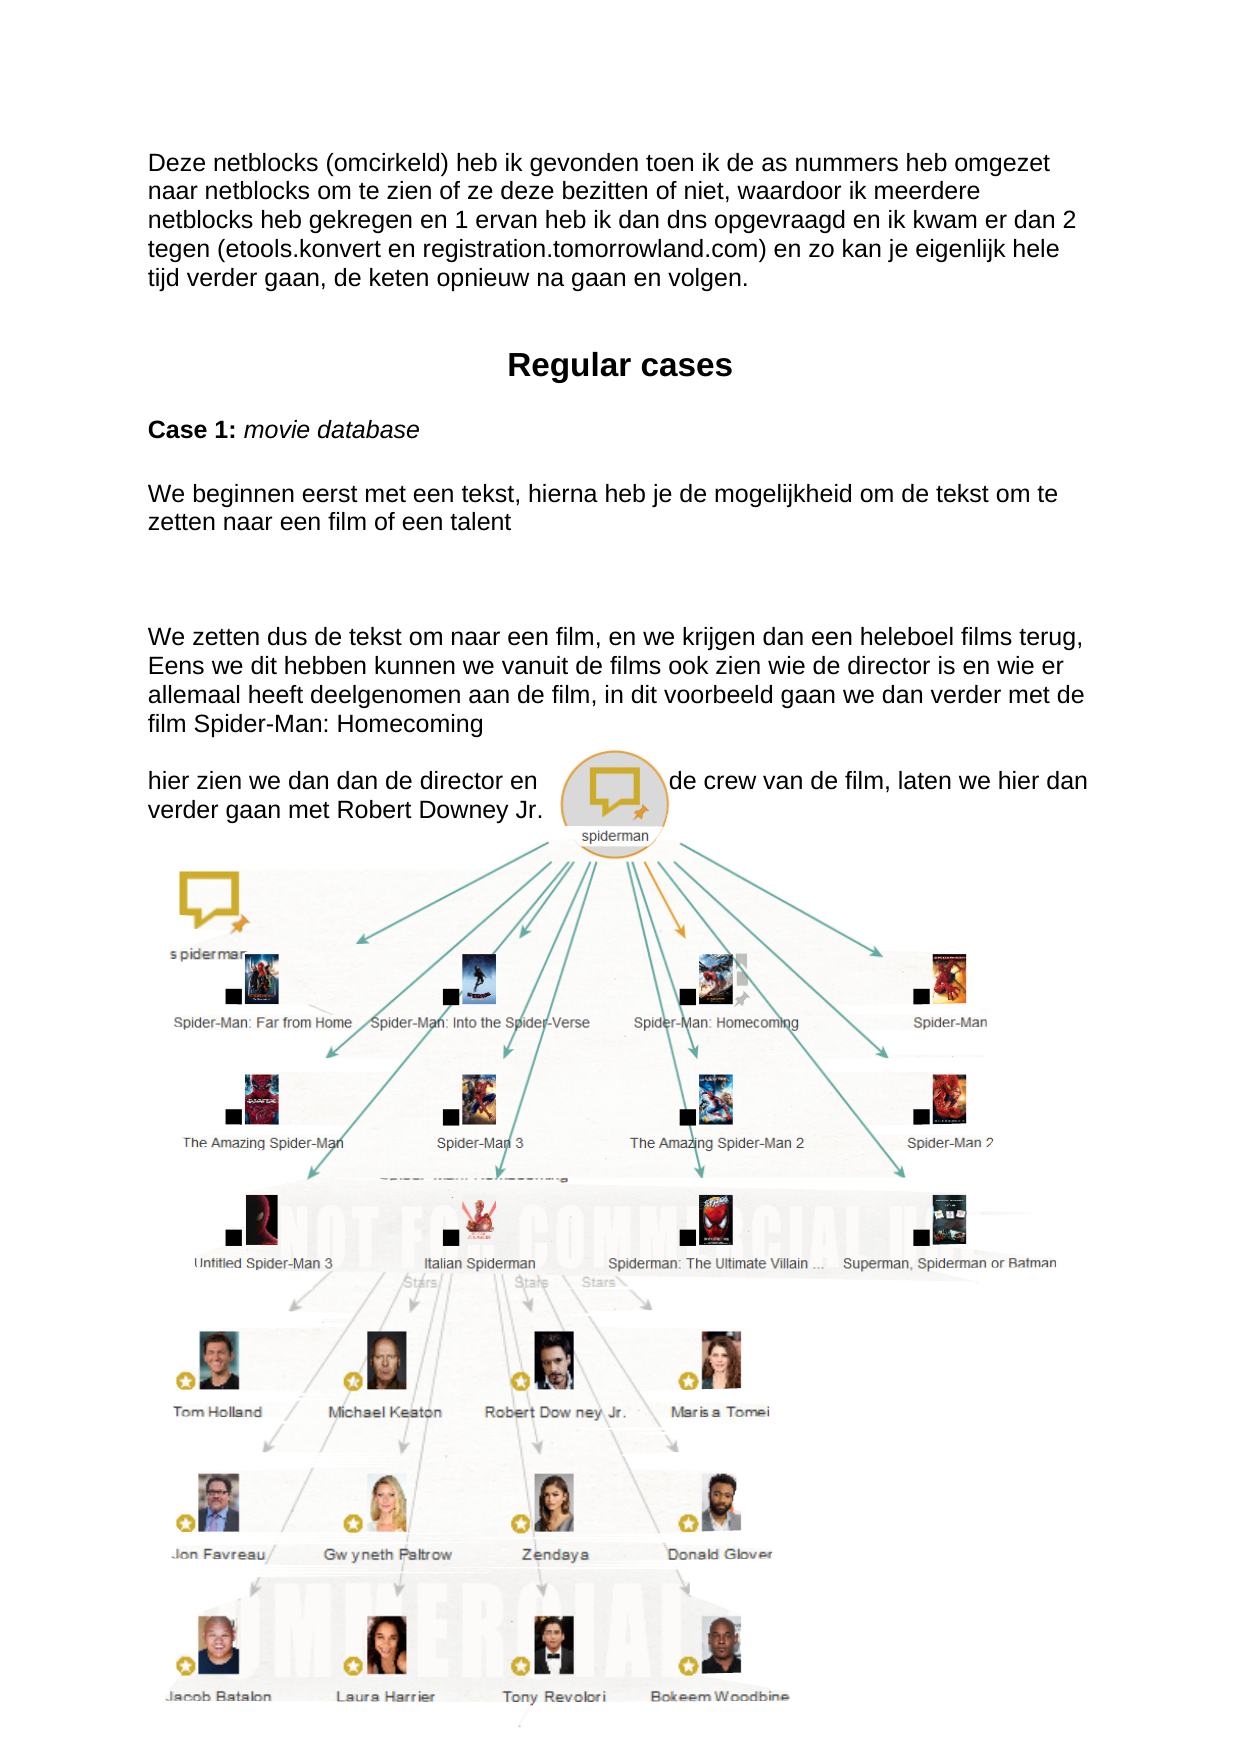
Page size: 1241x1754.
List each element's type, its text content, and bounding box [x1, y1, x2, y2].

subtitle Regular cases [148, 345, 1093, 383]
text Eens we dit hebben kunnen we vanuit de films ook zien wie de director is en wie er allemaal heeft deelgenomen aan de film, in dit voorbeeld gaan we dan verder met de film Spider-Man: Homecoming [148, 651, 1093, 737]
text We zetten dus de tekst om naar een film, en we krijgen dan een heleboel films terug, [148, 622, 1093, 651]
text Deze netblocks (omcirkeld) heb ik gevonden toen ik de as nummers heb omgezet naar netblocks om te zien of ze deze bezitten of niet, waardoor ik meerdere netblocks heb gekregen en 1 ervan heb ik dan dns opgevraagd en ik kwam er dan 2 tegen (etools.konvert en registration.tomorrowland.com) en zo kan je eigenlijk hele tijd verder gaan, de keten opnieuw na gaan en volgen. [148, 148, 1093, 291]
text hier zien we dan dan de director en de crew van de film, laten we hier dan verder gaan met Robert Downey Jr. [656, 766, 1093, 824]
text hier zien we dan dan de director en de crew van de film, laten we hier dan verder gaan met Robert Downey Jr. [148, 766, 573, 824]
subtitle Case 1: movie database [148, 415, 1093, 443]
text We beginnen eerst met een tekst, hierna heb je de mogelijkheid om de tekst om te zetten naar een film of een talent [148, 478, 1093, 536]
